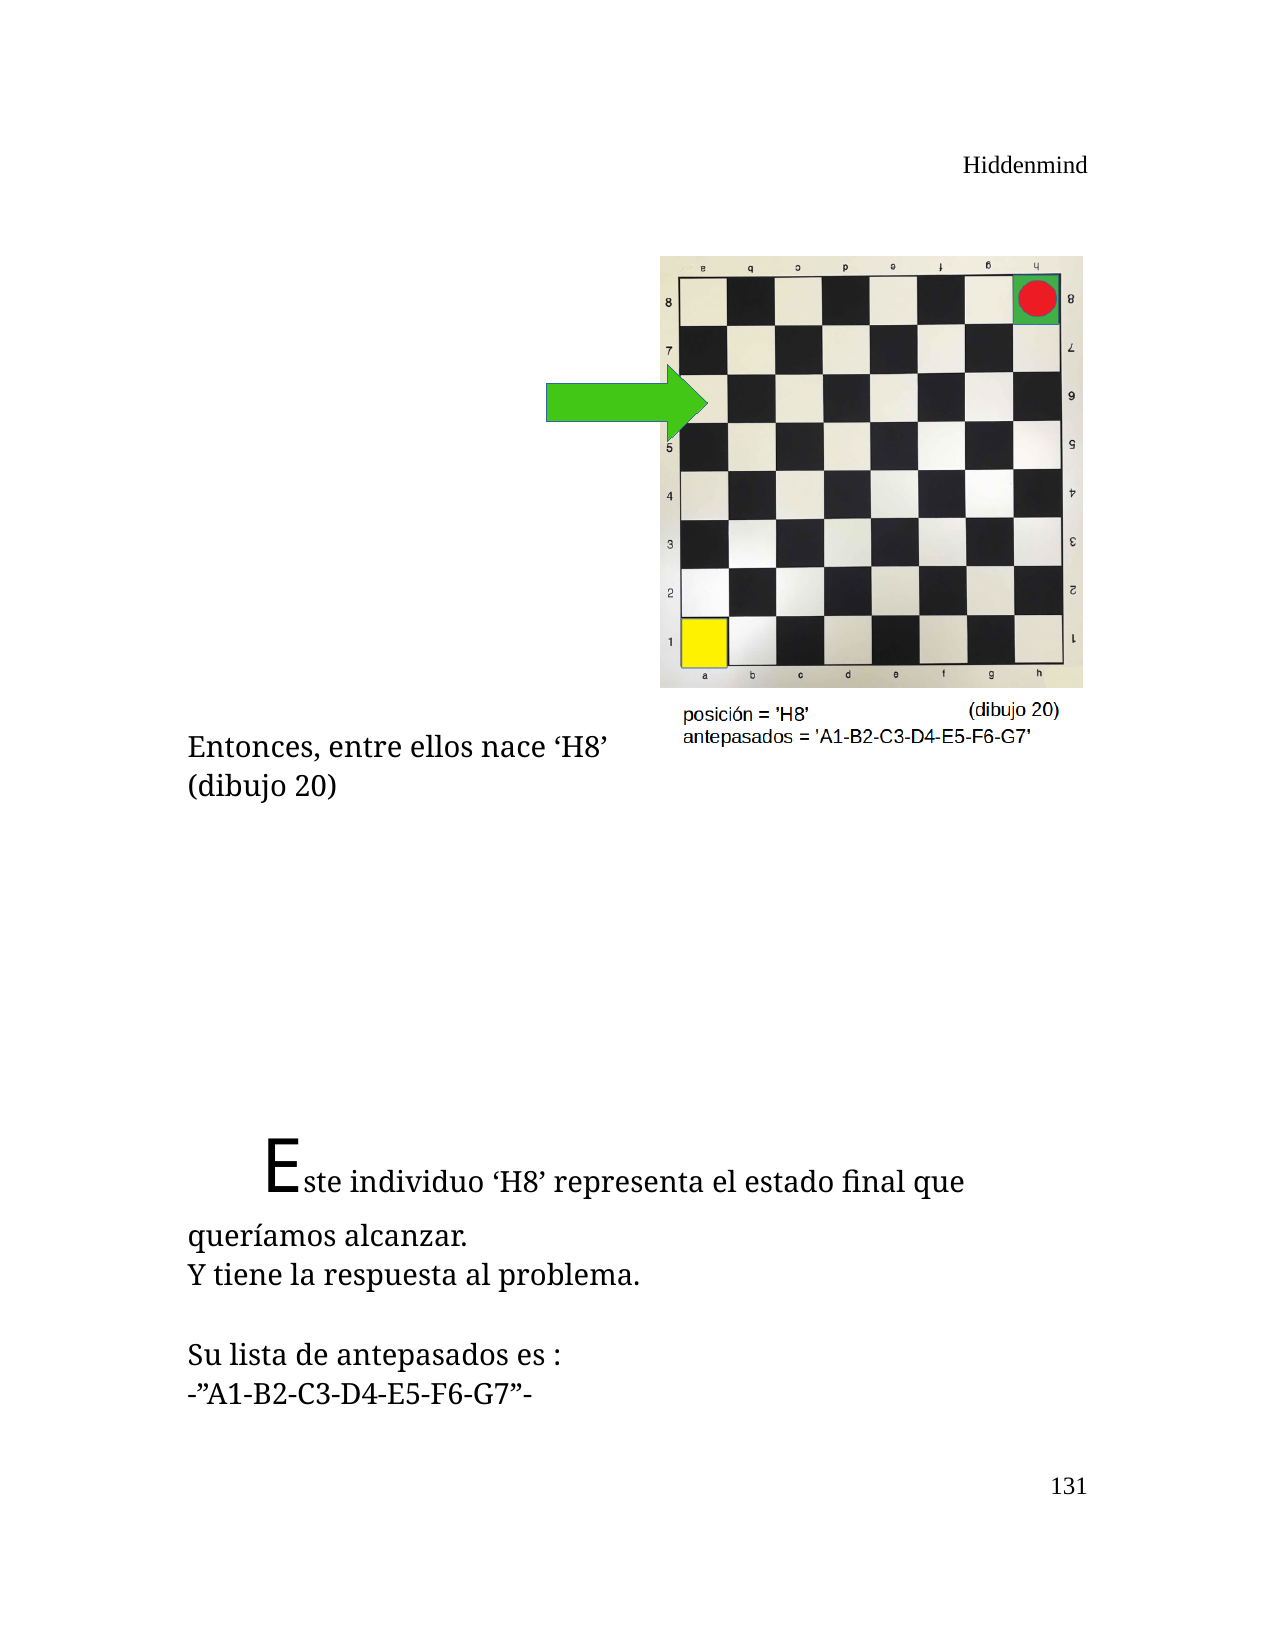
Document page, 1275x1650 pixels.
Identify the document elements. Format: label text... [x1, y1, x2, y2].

text Entonces, entre ellos nace ‘H8’ [187, 726, 622, 766]
text Su lista de antepasados es : [187, 1334, 1087, 1374]
text Y tiene la respuesta al problema. [187, 1254, 1087, 1294]
text -”A1-B2-C3-D4-E5-F6-G7”- [187, 1374, 1087, 1413]
text (dibujo 20) [187, 766, 622, 805]
text Este individuo ‘H8’ representa el estado final que queríamos alcanzar. [187, 1113, 1087, 1254]
picture [652, 249, 1088, 756]
